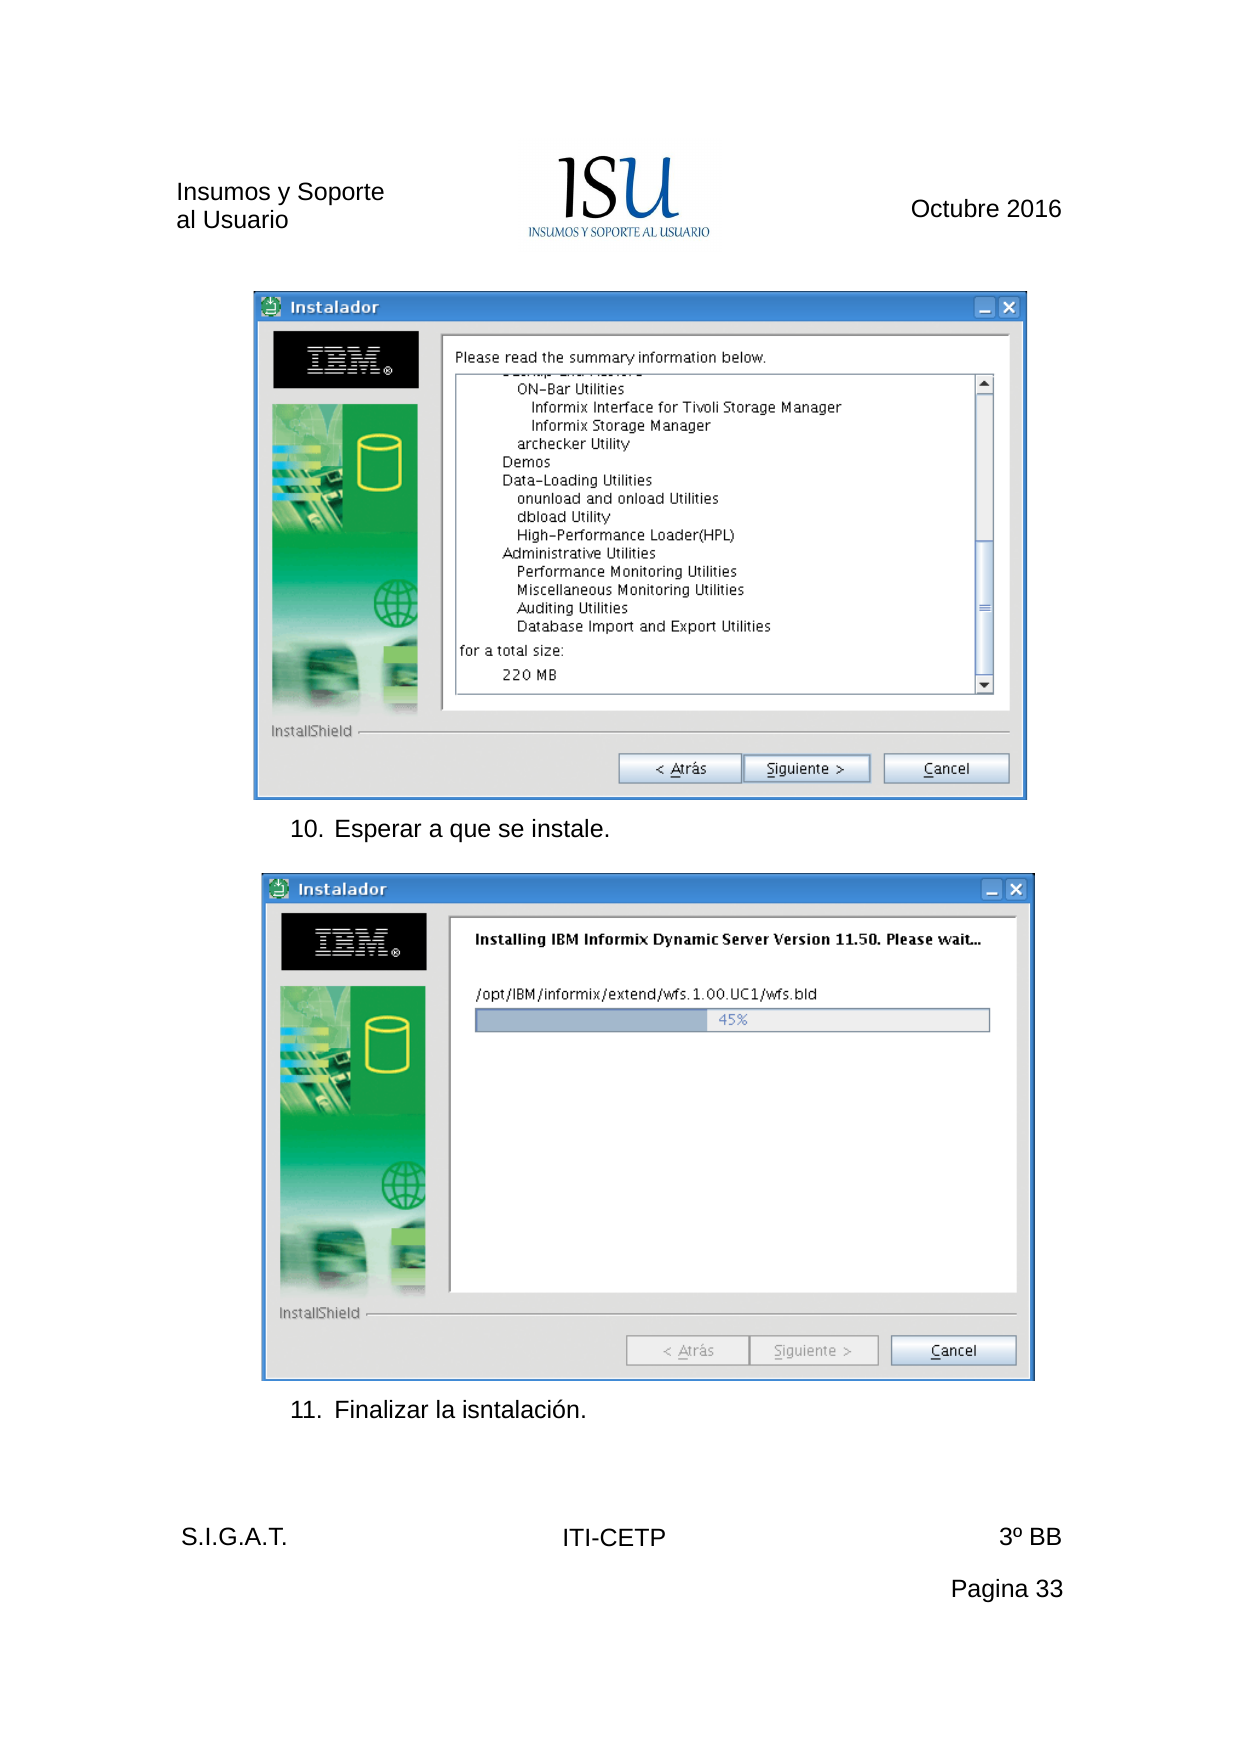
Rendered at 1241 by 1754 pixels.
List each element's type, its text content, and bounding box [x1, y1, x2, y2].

list Finalizar la isntalación. [290, 857, 1063, 1467]
list Esperar a que se instale. [290, 303, 1063, 842]
picture [517, 138, 723, 252]
list [290, 260, 1063, 288]
